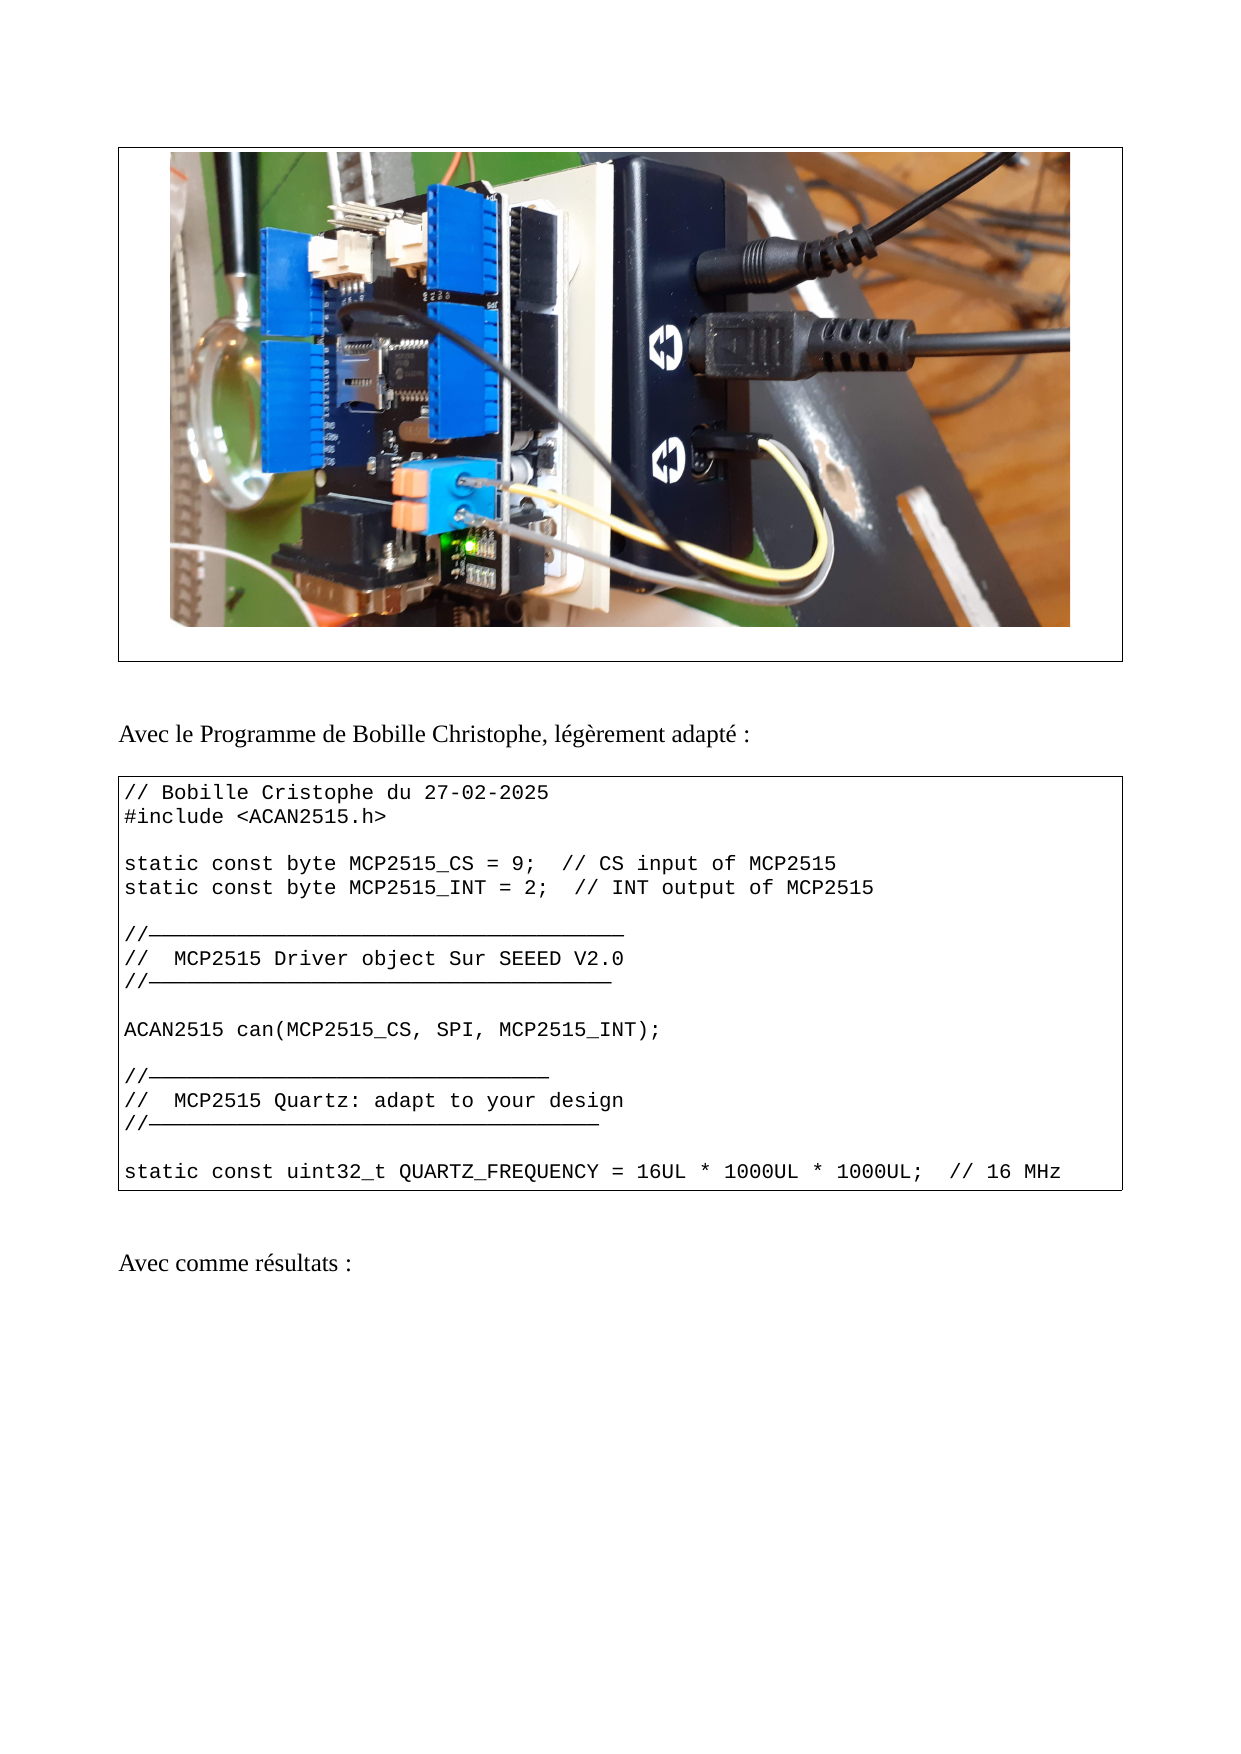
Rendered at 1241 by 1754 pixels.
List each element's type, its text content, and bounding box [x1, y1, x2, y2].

text Avec comme résultats : [118, 1248, 1122, 1276]
text Avec le Programme de Bobille Christophe, légèrement adapté : [118, 719, 1122, 748]
table_header // Bobille Cristophe du 27-02-2025 #include <ACAN2515.h> static const byte MCP2515_CS = 9; // CS input of MCP2515 static const byte MCP2515_INT = 2; // INT output of MCP2515 //—————————————————————————————————————— // MCP2515 Driver object Sur SEEED V2.0 //————————————————————————————————————— ACAN2515 can(MCP2515_CS, SPI, MCP2515_INT); //———————————————————————————————— // MCP2515 Quartz: adapt to your design //———————————————————————————————————— static const uint32_t QUARTZ_FREQUENCY = 16UL * 1000UL * 1000UL; // 16 MHz [119, 777, 1122, 1190]
table_header [119, 148, 1122, 661]
picture [170, 152, 1071, 627]
